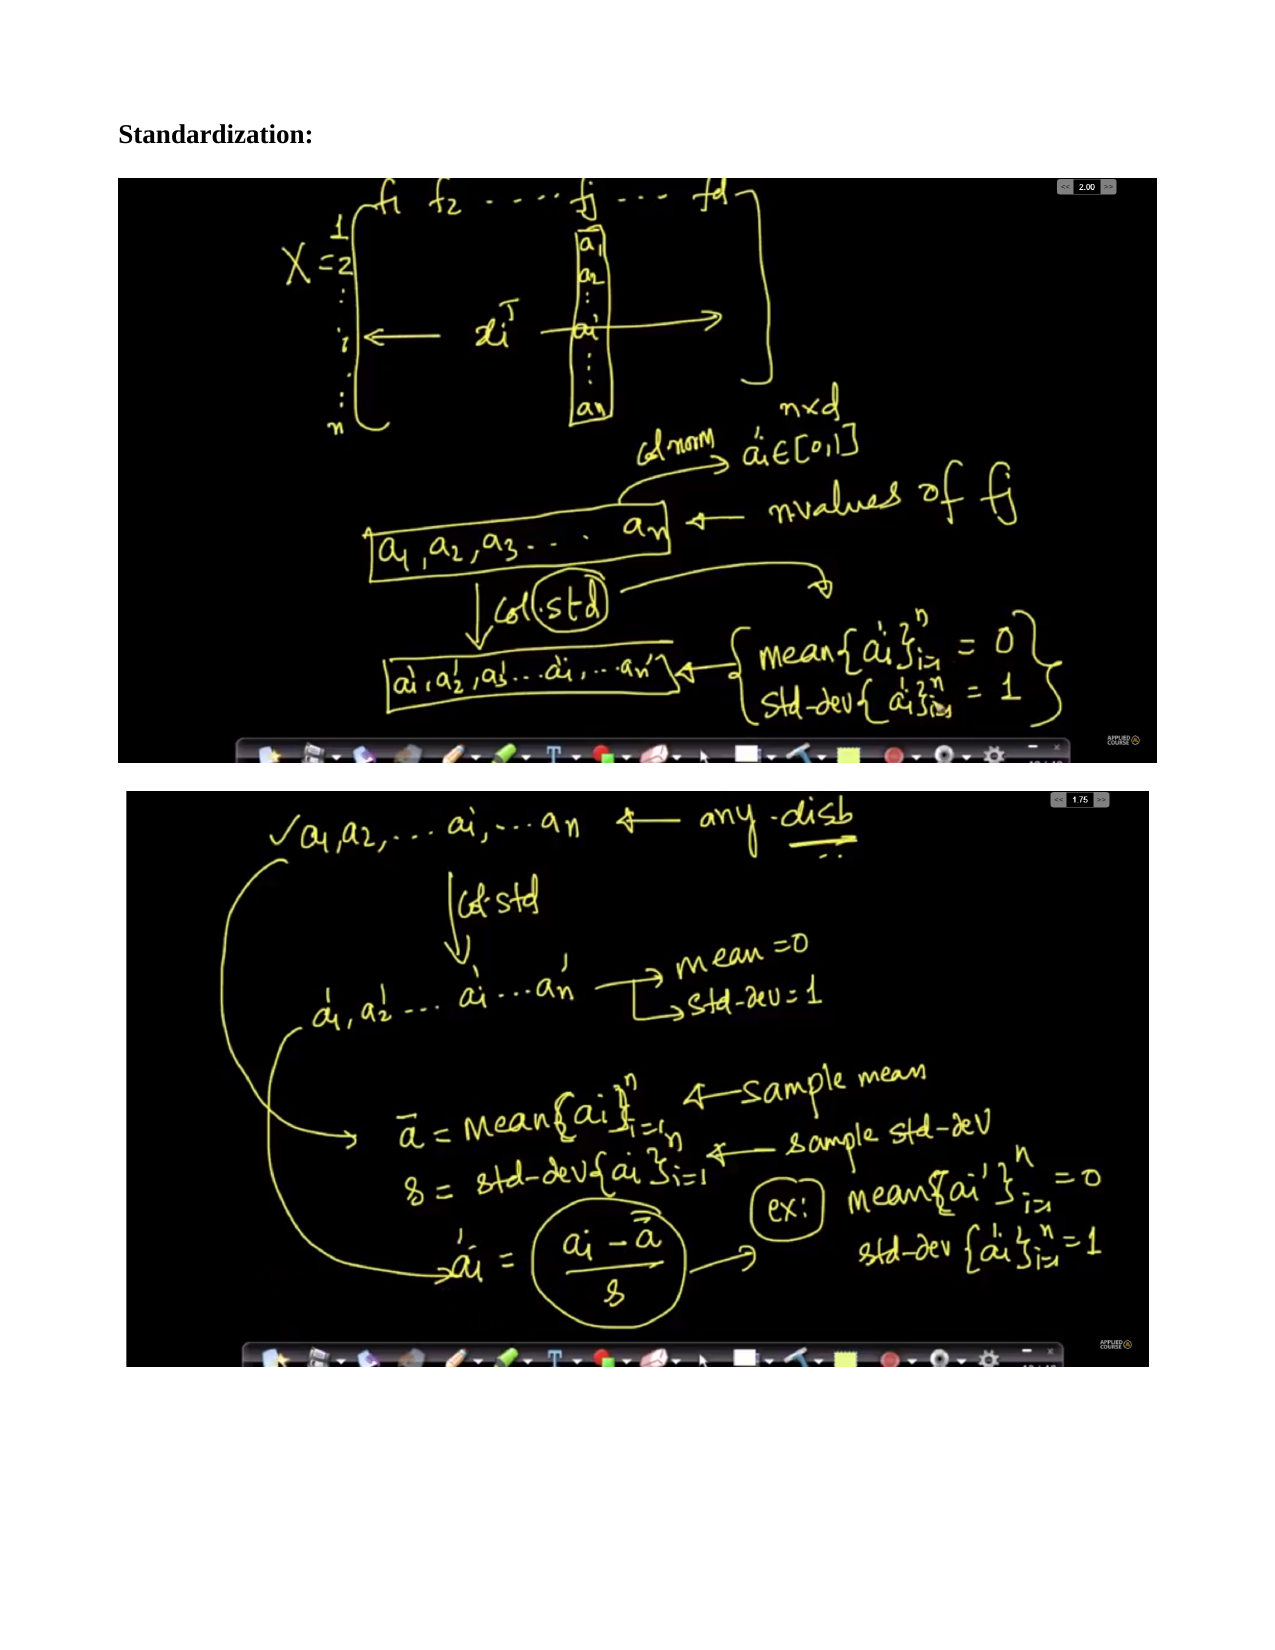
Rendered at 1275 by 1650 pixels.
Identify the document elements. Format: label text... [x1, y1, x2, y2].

text Standardization: [118, 118, 1157, 149]
picture [126, 791, 1149, 1367]
picture [118, 178, 1157, 763]
